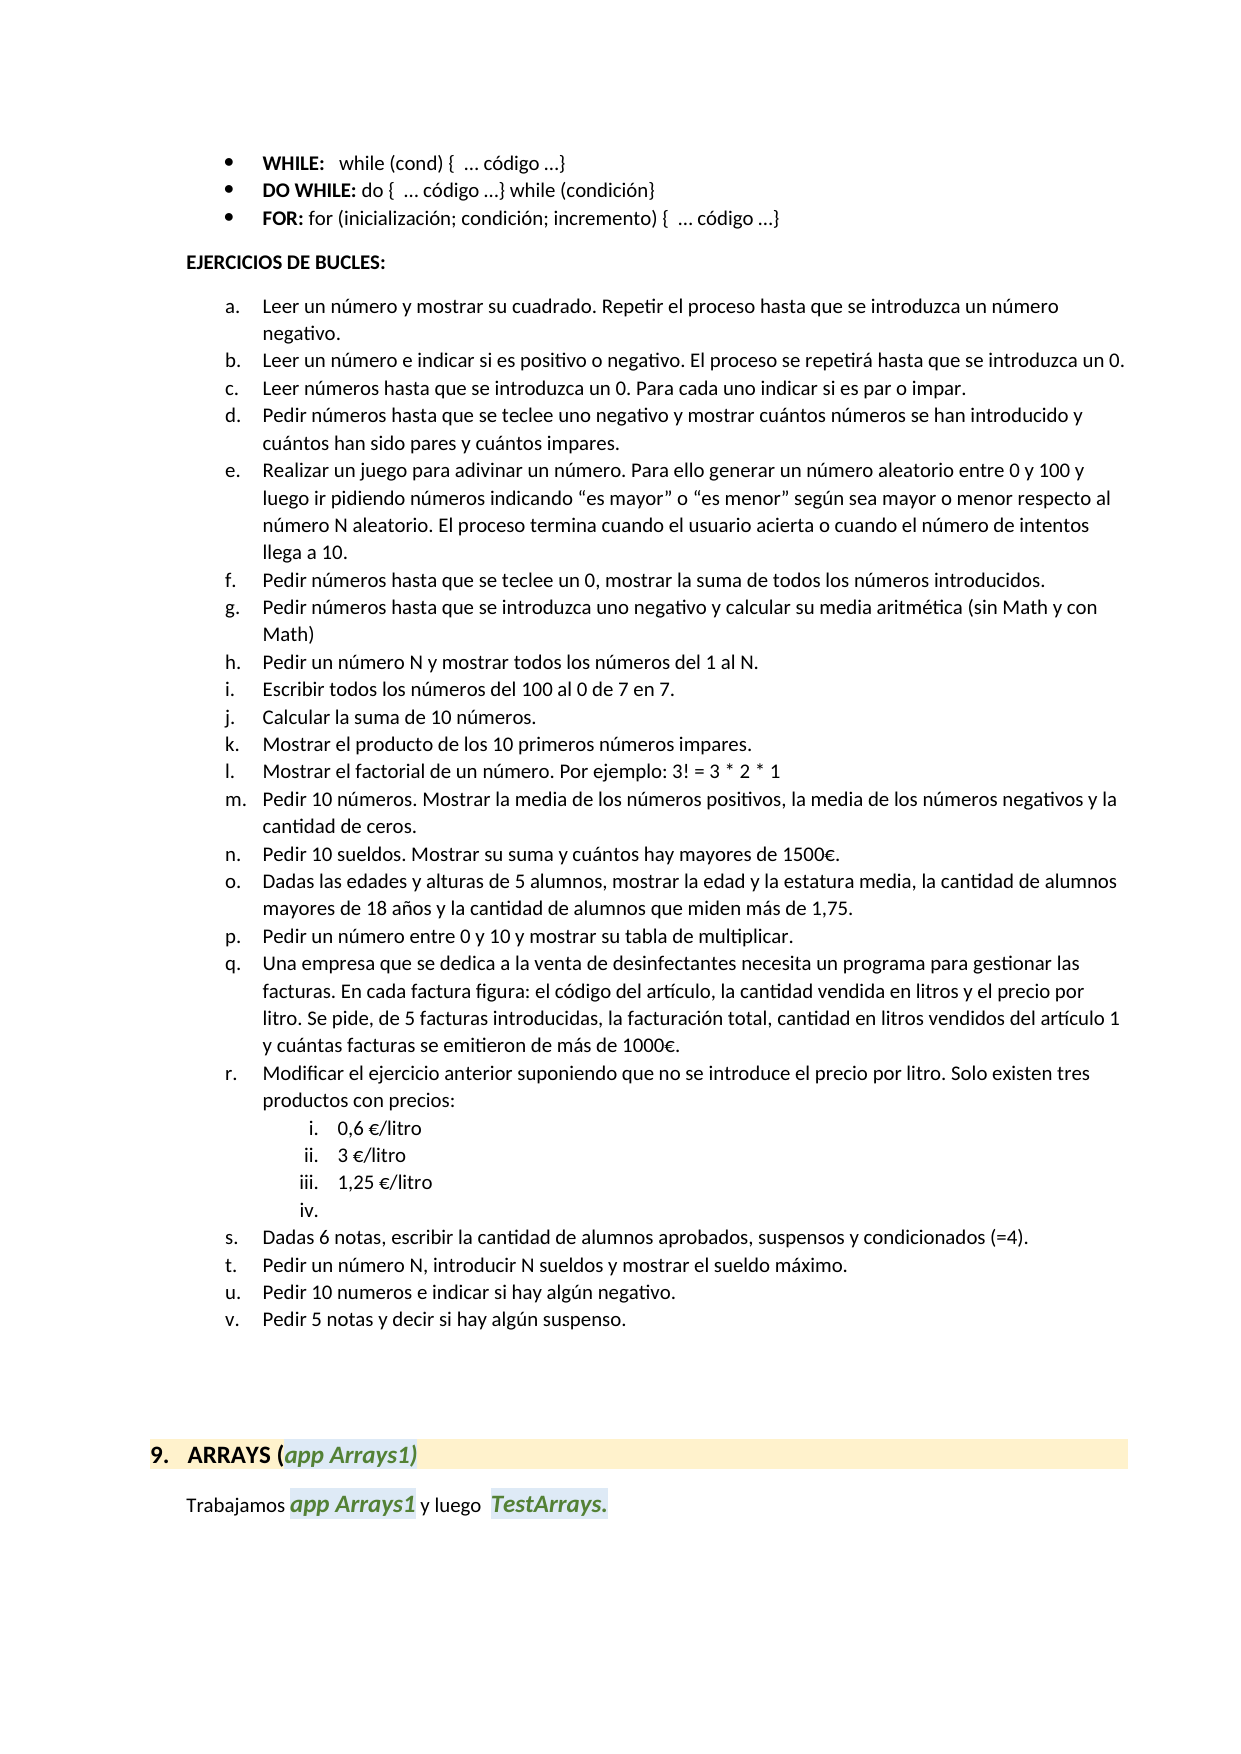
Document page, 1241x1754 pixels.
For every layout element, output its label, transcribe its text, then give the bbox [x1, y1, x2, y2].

list Mostrar el producto de los 10 primeros números impares. [225, 731, 1128, 757]
list Leer un número e indicar si es positivo o negativo. El proceso se repetirá hasta que se introduzca un 0. [225, 348, 1128, 373]
list Pedir un número entre 0 y 10 y mostrar su tabla de multiplicar. [225, 923, 1128, 948]
list Pedir un número N y mostrar todos los números del 1 al N. [225, 649, 1128, 674]
list DO WHILE: do { … código …} while (condición} [225, 177, 1128, 203]
list 3 €/litro [319, 1142, 1128, 1168]
list Una empresa que se dedica a la venta de desinfectantes necesita un programa para gestionar las facturas. En cada factura figura: el código del artículo, la cantidad vendida en litros y el precio por litro. Se pide, de 5 facturas introducidas, la facturación total, cantidad en litros vendidos del artículo 1 y cuántas facturas se emitieron de más de 1000€. [225, 950, 1128, 1058]
list FOR: for (inicialización; condición; incremento) { … código …} [225, 205, 1128, 230]
list Pedir números hasta que se teclee uno negativo y mostrar cuántos números se han introducido y cuántos han sido pares y cuántos impares. [225, 402, 1128, 455]
list 0,6 €/litro [319, 1115, 1128, 1140]
list Realizar un juego para adivinar un número. Para ello generar un número aleatorio entre 0 y 100 y luego ir pidiendo números indicando “es mayor” o “es menor” según sea mayor o menor respecto al número N aleatorio. El proceso termina cuando el usuario acierta o cuando el número de intentos llega a 10. [225, 457, 1128, 565]
list Calcular la suma de 10 números. [225, 704, 1128, 729]
list Pedir números hasta que se introduzca uno negativo y calcular su media aritmética (sin Math y con Math) [225, 594, 1128, 647]
list Pedir 10 numeros e indicar si hay algún negativo. [225, 1279, 1128, 1304]
list Dadas las edades y alturas de 5 alumnos, mostrar la edad y la estatura media, la cantidad de alumnos mayores de 18 años y la cantidad de alumnos que miden más de 1,75. [225, 868, 1128, 921]
list Leer números hasta que se introduzca un 0. Para cada uno indicar si es par o impar. [225, 375, 1128, 401]
list Escribir todos los números del 100 al 0 de 7 en 7. [225, 676, 1128, 702]
list Leer un número y mostrar su cuadrado. Repetir el proceso hasta que se introduzca un número negativo. [225, 293, 1128, 346]
list Pedir un número N, introducir N sueldos y mostrar el sueldo máximo. [225, 1252, 1128, 1277]
list Dadas 6 notas, escribir la cantidad de alumnos aprobados, suspensos y condicionados (=4). [225, 1224, 1128, 1250]
list Pedir 5 notas y decir si hay algún suspenso. [225, 1307, 1128, 1332]
list Modificar el ejercicio anterior suponiendo que no se introduce el precio por litro. Solo existen tres productos con precios: [225, 1060, 1128, 1113]
list Pedir números hasta que se teclee un 0, mostrar la suma de todos los números introducidos. [225, 567, 1128, 592]
text EJERCICIOS DE BUCLES: [186, 249, 1128, 274]
text Trabajamos app Arrays1 y luego TestArrays. [186, 1488, 1128, 1519]
list 1,25 €/litro [319, 1169, 1128, 1195]
list Pedir 10 números. Mostrar la media de los números positivos, la media de los números negativos y la cantidad de ceros. [225, 786, 1128, 839]
list ARRAYS (app Arrays1) [150, 1439, 1128, 1469]
list Mostrar el factorial de un número. Por ejemplo: 3! = 3 * 2 * 1 [225, 759, 1128, 784]
list WHILE: while (cond) { … código …} [225, 150, 1128, 175]
list Pedir 10 sueldos. Mostrar su suma y cuántos hay mayores de 1500€. [225, 841, 1128, 866]
